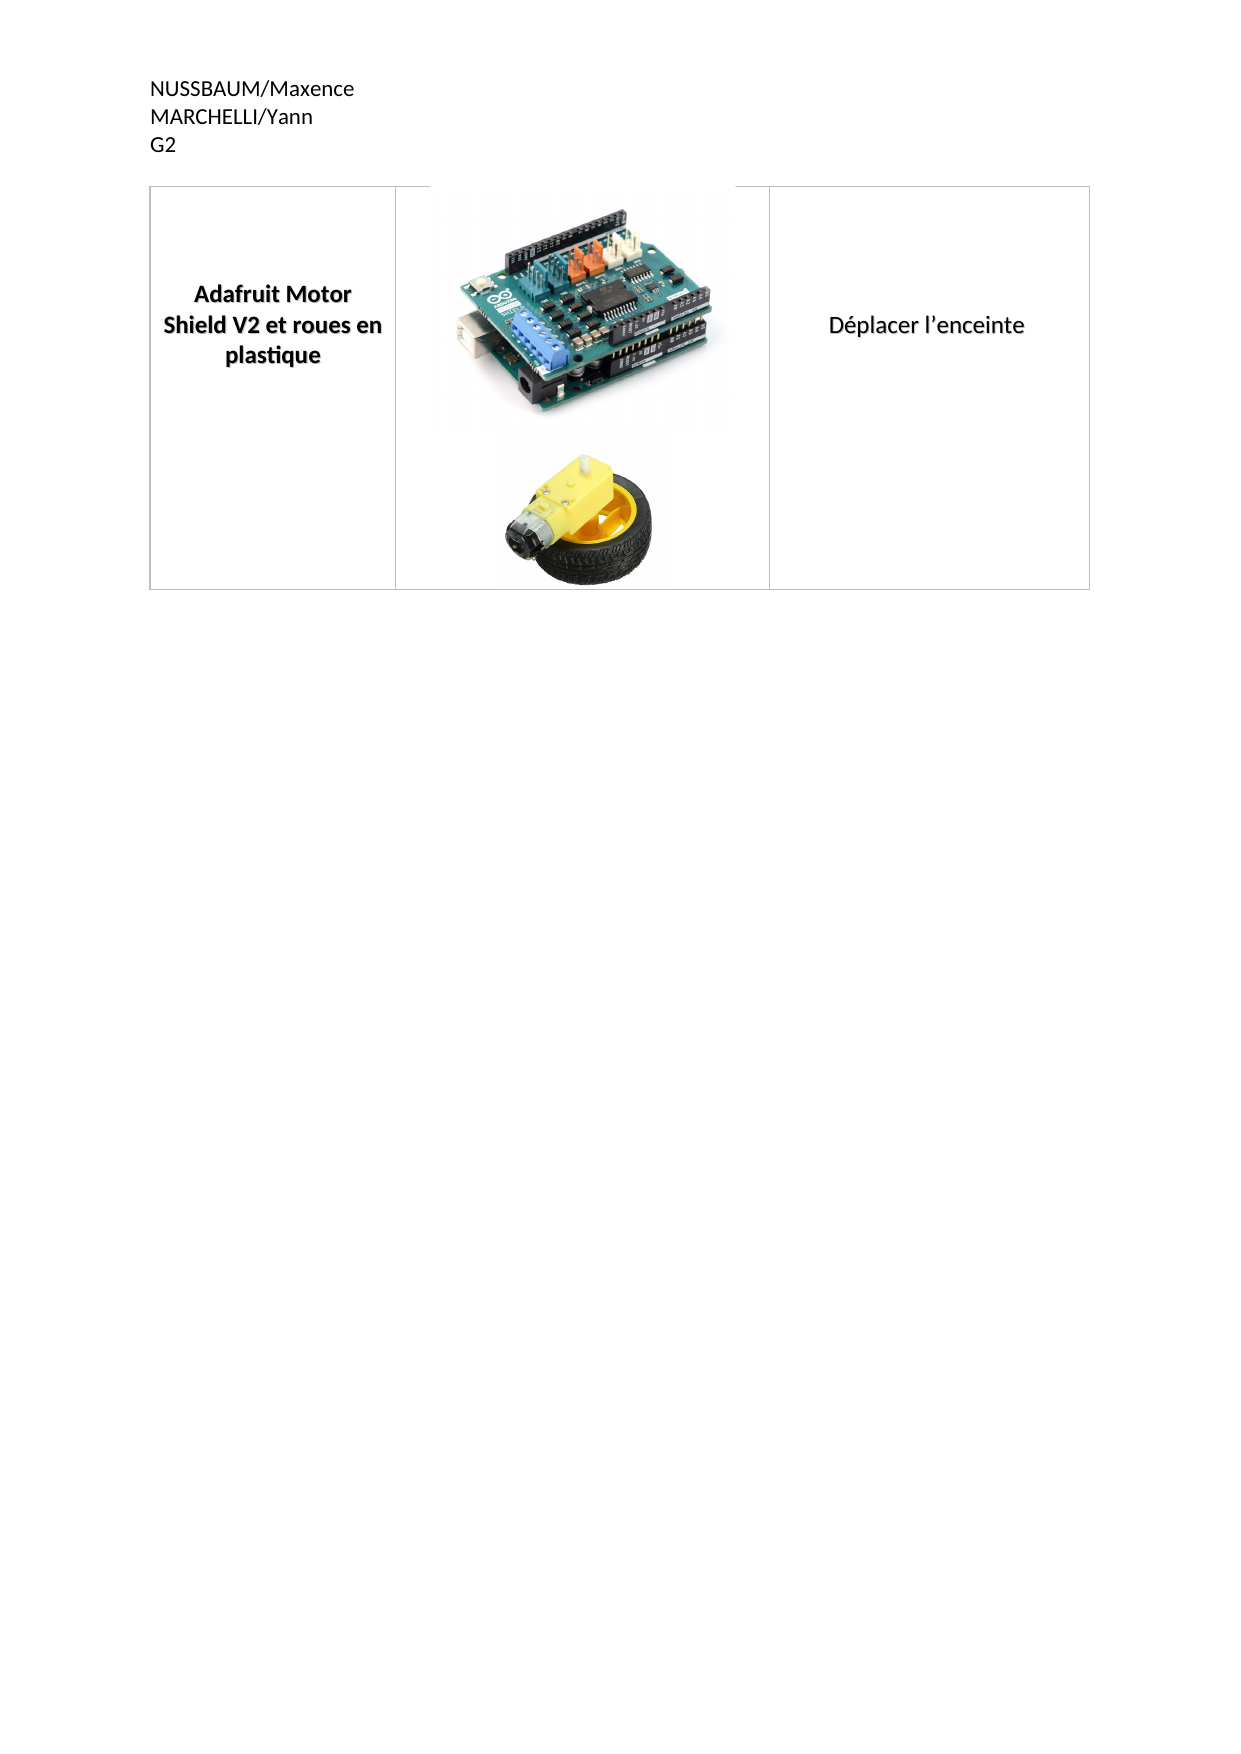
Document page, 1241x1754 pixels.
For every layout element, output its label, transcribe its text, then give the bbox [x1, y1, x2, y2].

table_cell Déplacer l’enceinte [770, 187, 1089, 588]
table_cell Adafruit Motor Shield V2 et roues en plastique [151, 187, 395, 588]
table_cell [396, 187, 495, 588]
table_cell [670, 187, 769, 588]
